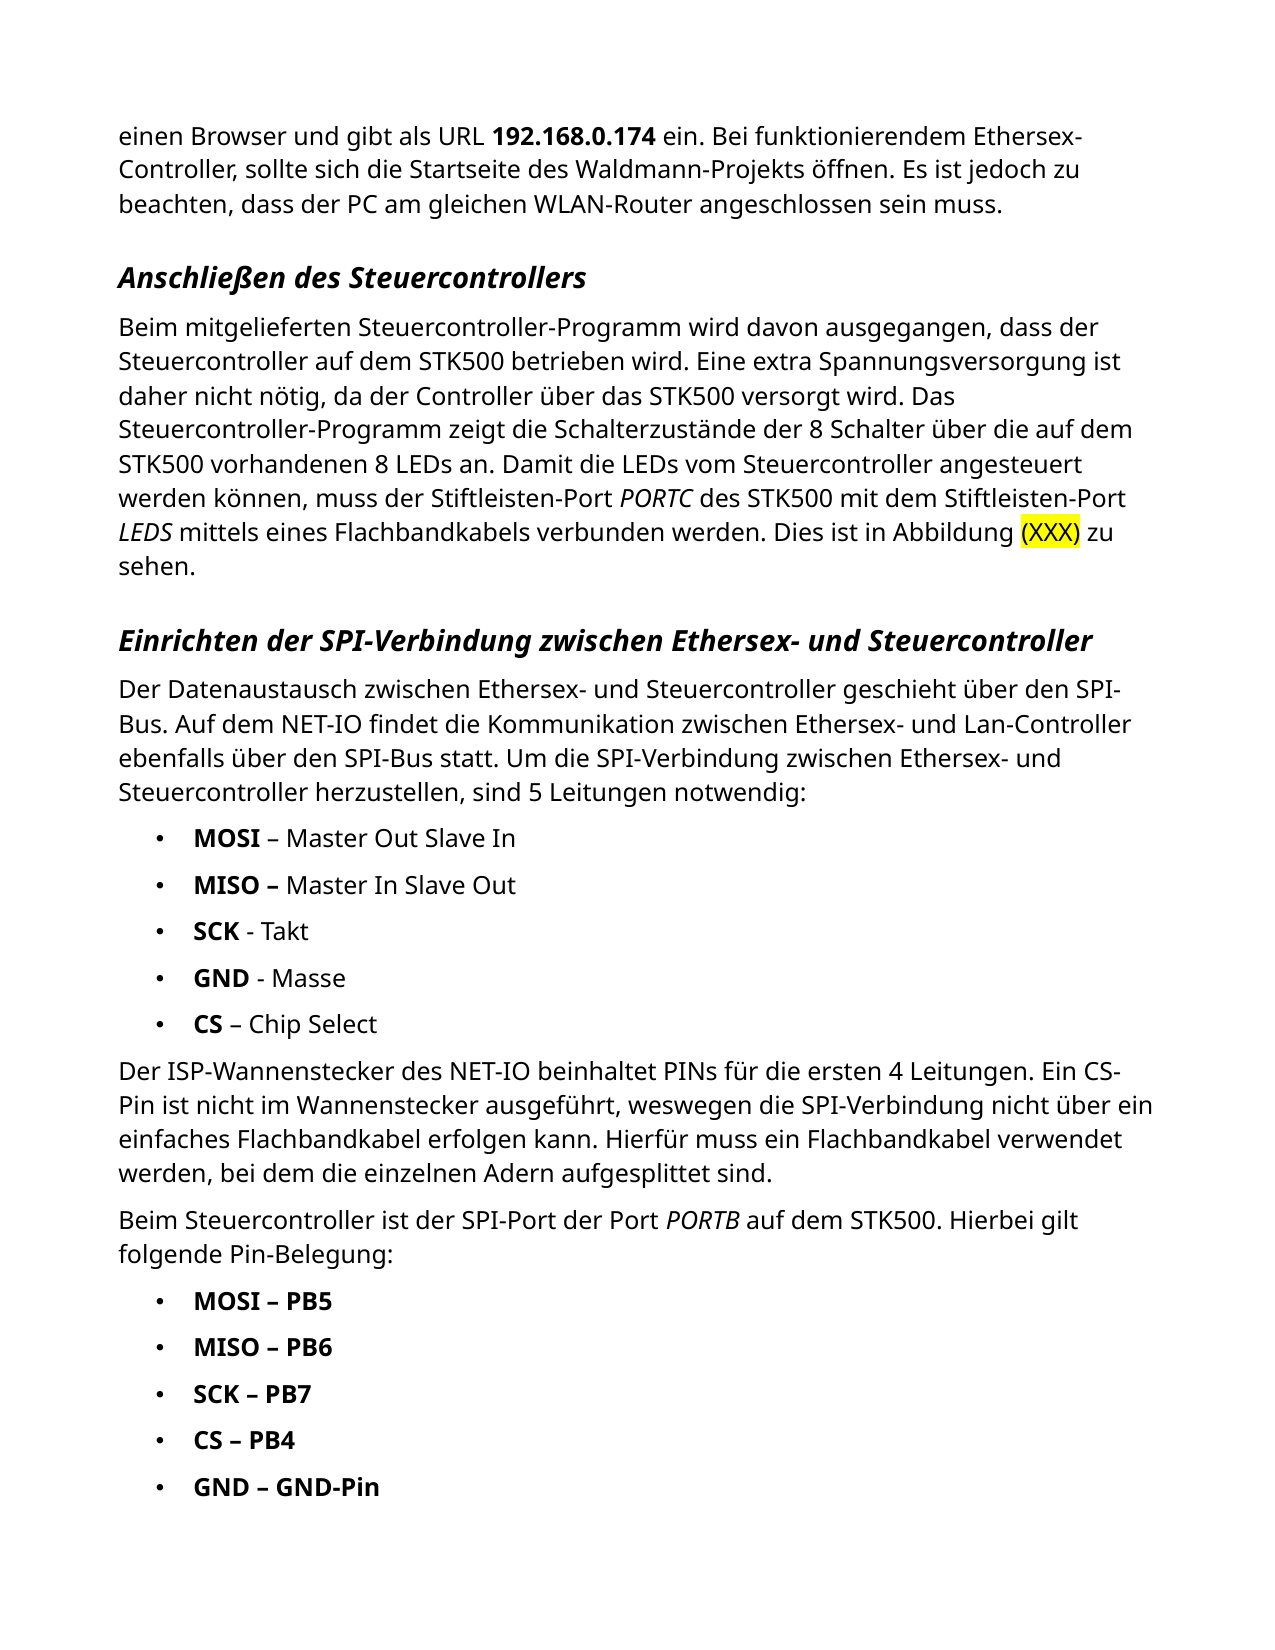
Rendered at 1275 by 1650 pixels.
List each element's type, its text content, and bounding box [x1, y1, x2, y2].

list GND - Masse [156, 961, 1157, 995]
text einen Browser und gibt als URL 192.168.0.174 ein. Bei funktionierendem Ethersex-Controller, sollte sich die Startseite des Waldmann-Projekts öffnen. Es ist jedoch zu beachten, dass der PC am gleichen WLAN-Router angeschlossen sein muss. [118, 118, 1157, 220]
list SCK - Takt [156, 914, 1157, 948]
list SCK – PB7 [156, 1376, 1157, 1410]
subtitle Einrichten der SPI-Verbindung zwischen Ethersex- und Steuercontroller [118, 620, 1157, 660]
list MOSI – Master Out Slave In [156, 821, 1157, 855]
text Der ISP-Wannenstecker des NET-IO beinhaltet PINs für die ersten 4 Leitungen. Ein CS-Pin ist nicht im Wannenstecker ausgeführt, weswegen die SPI-Verbindung nicht über ein einfaches Flachbandkabel erfolgen kann. Hierfür muss ein Flachbandkabel verwendet werden, bei dem die einzelnen Adern aufgesplittet sind. [118, 1054, 1157, 1190]
list CS – Chip Select [156, 1007, 1157, 1041]
list MISO – Master In Slave Out [156, 867, 1157, 902]
list CS – PB4 [156, 1423, 1157, 1457]
subtitle Anschließen des Steuercontrollers [118, 258, 1157, 297]
list MISO – PB6 [156, 1330, 1157, 1364]
text Beim mitgelieferten Steuercontroller-Programm wird davon ausgegangen, dass der Steuercontroller auf dem STK500 betrieben wird. Eine extra Spannungsversorgung ist daher nicht nötig, da der Controller über das STK500 versorgt wird. Das Steuercontroller-Programm zeigt die Schalterzustände der 8 Schalter über die auf dem STK500 vorhandenen 8 LEDs an. Damit die LEDs vom Steuercontroller angesteuert werden können, muss der Stiftleisten-Port PORTC des STK500 mit dem Stiftleisten-Port LEDS mittels eines Flachbandkabels verbunden werden. Dies ist in Abbildung (XXX) zu sehen. [118, 310, 1157, 582]
text Der Datenaustausch zwischen Ethersex- und Steuercontroller geschieht über den SPI-Bus. Auf dem NET-IO findet die Kommunikation zwischen Ethersex- und Lan-Controller ebenfalls über den SPI-Bus statt. Um die SPI-Verbindung zwischen Ethersex- und Steuercontroller herzustellen, sind 5 Leitungen notwendig: [118, 672, 1157, 808]
list GND – GND-Pin [156, 1469, 1157, 1503]
text Beim Steuercontroller ist der SPI-Port der Port PORTB auf dem STK500. Hierbei gilt folgende Pin-Belegung: [118, 1202, 1157, 1271]
list MOSI – PB5 [156, 1283, 1157, 1317]
